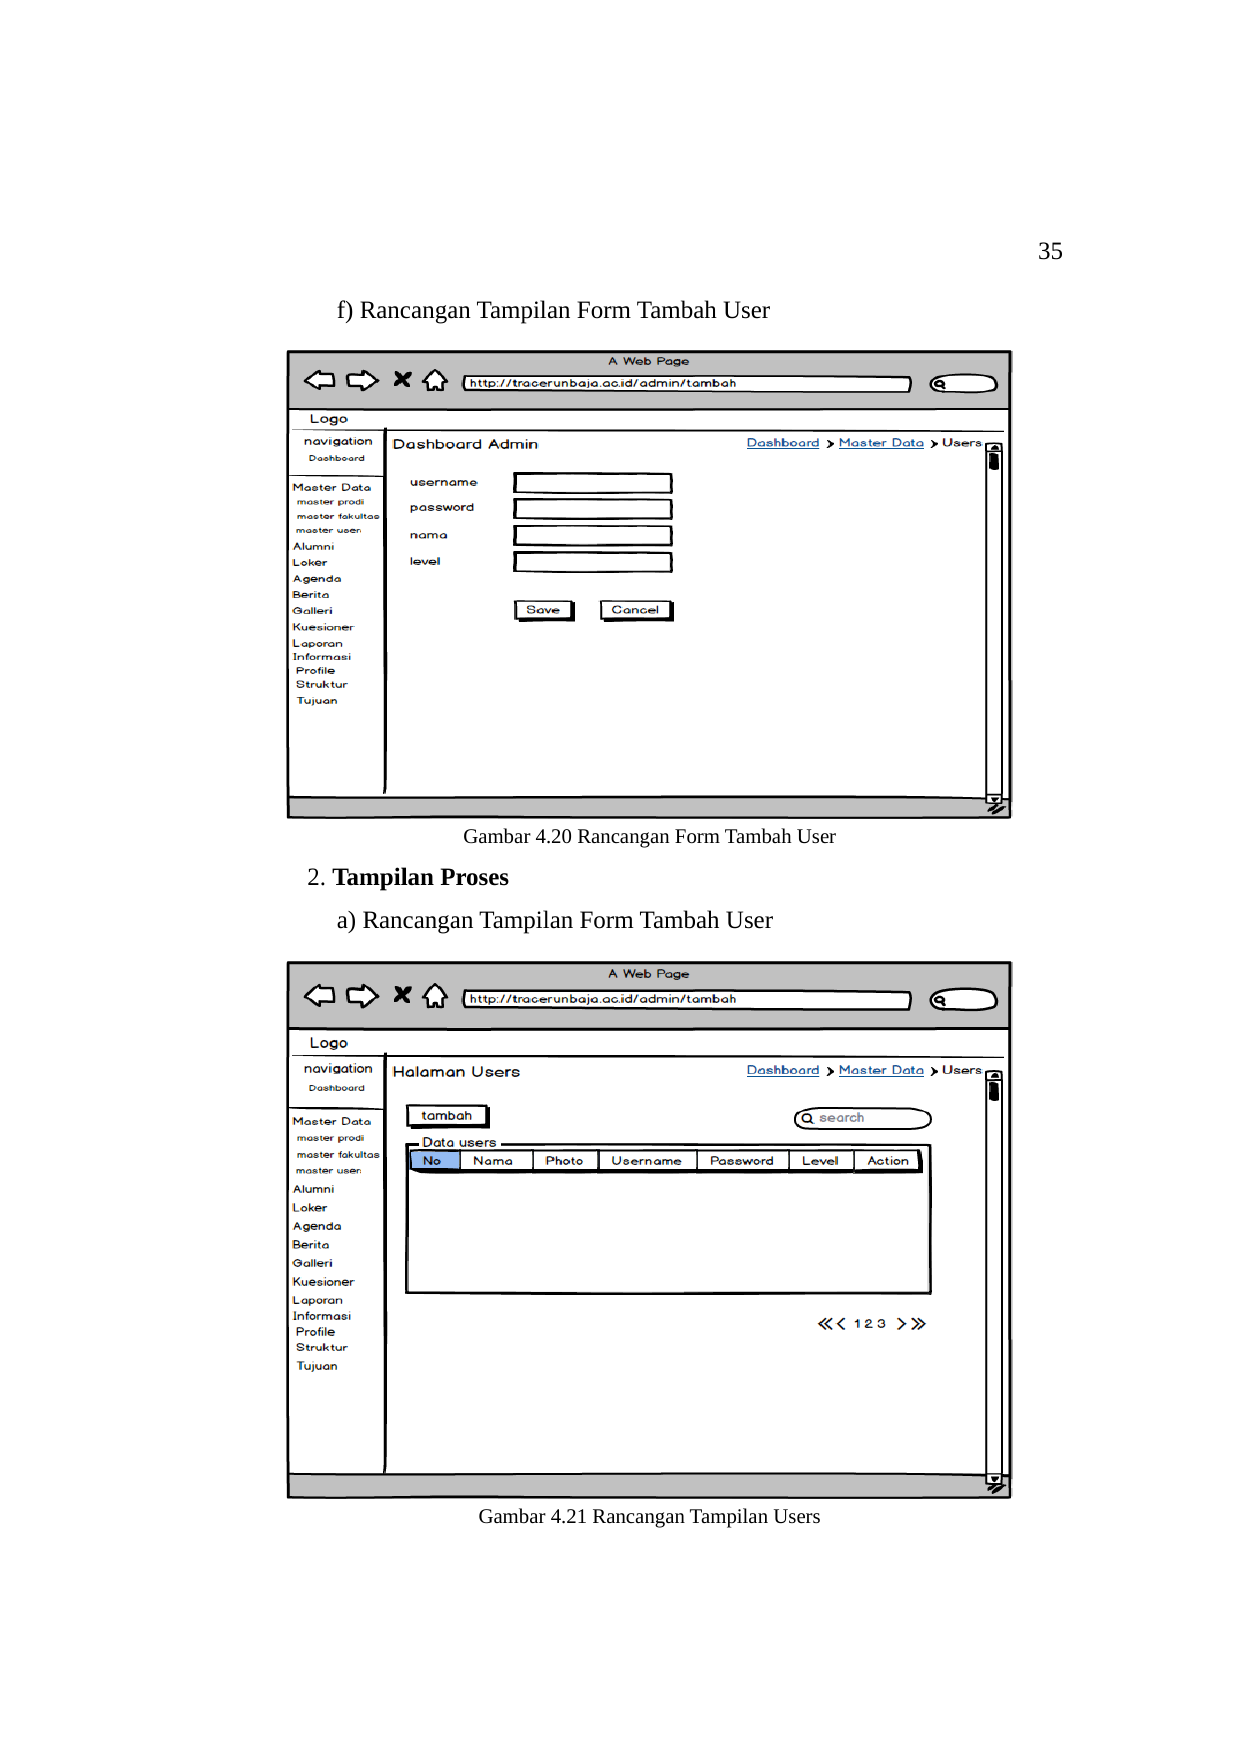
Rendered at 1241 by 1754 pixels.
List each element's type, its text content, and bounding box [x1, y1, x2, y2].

picture [286, 961, 1013, 1499]
list 2. Tampilan Proses [286, 338, 1063, 891]
list f) Rancangan Tampilan Form Tambah User [337, 295, 1063, 324]
picture [286, 350, 1013, 819]
list a) Rancangan Tampilan Form Tambah User [337, 906, 1063, 934]
text Gambar 4.21 Rancangan Tampilan Users [286, 1499, 1013, 1528]
text Gambar 4.20 Rancangan Form Tambah User [286, 819, 1013, 848]
